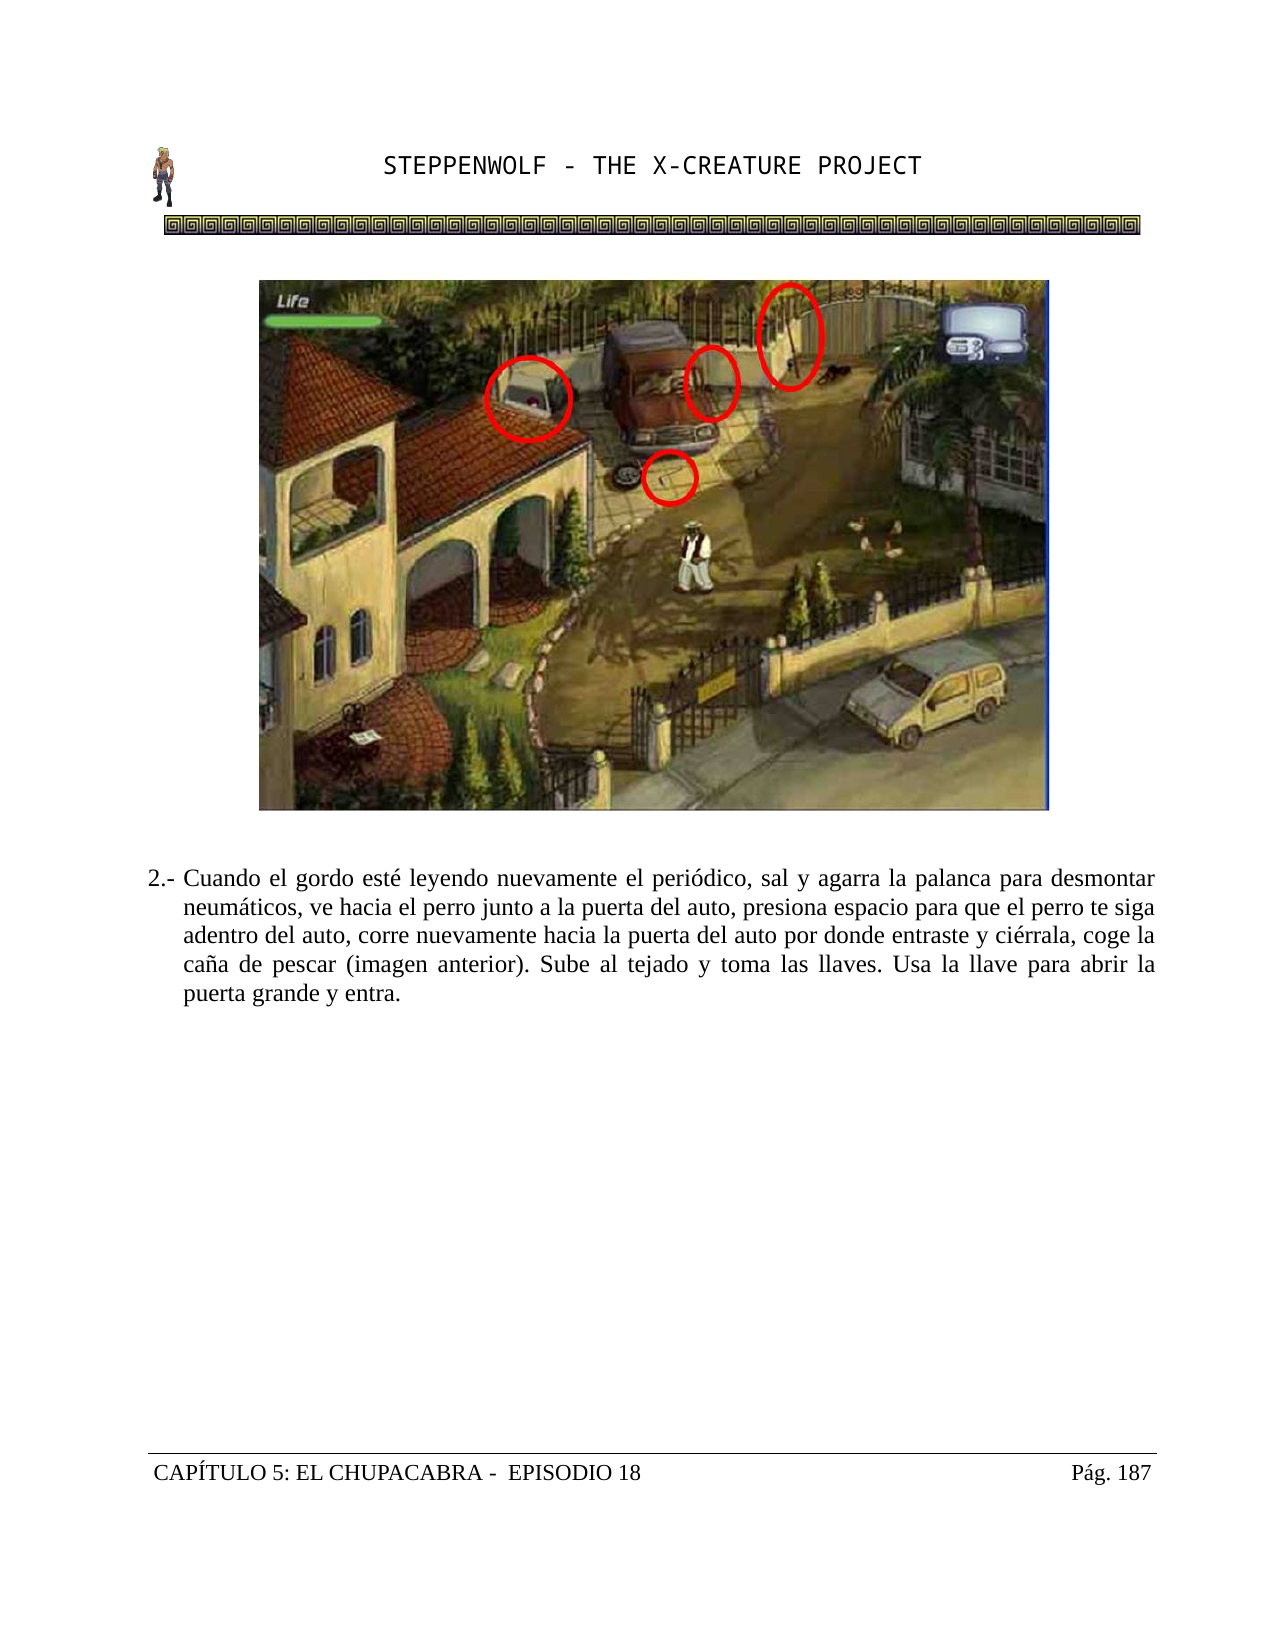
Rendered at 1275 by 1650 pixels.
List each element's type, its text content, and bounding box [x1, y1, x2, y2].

picture [147, 147, 181, 207]
text 2.- Cuando el gordo esté leyendo nuevamente el periódico, sal y agarra la palanca para desmontar neumáticos, ve hacia el perro junto a la puerta del auto, presiona espacio para que el perro te siga adentro del auto, corre nuevamente hacia la puerta del auto por donde entraste y ciérrala, coge la caña de pescar (imagen anterior). Sube al tejado y toma las llaves. Usa la llave para abrir la puerta grande y entra. [148, 863, 1157, 1007]
picture [164, 215, 1141, 235]
picture [258, 279, 1050, 811]
